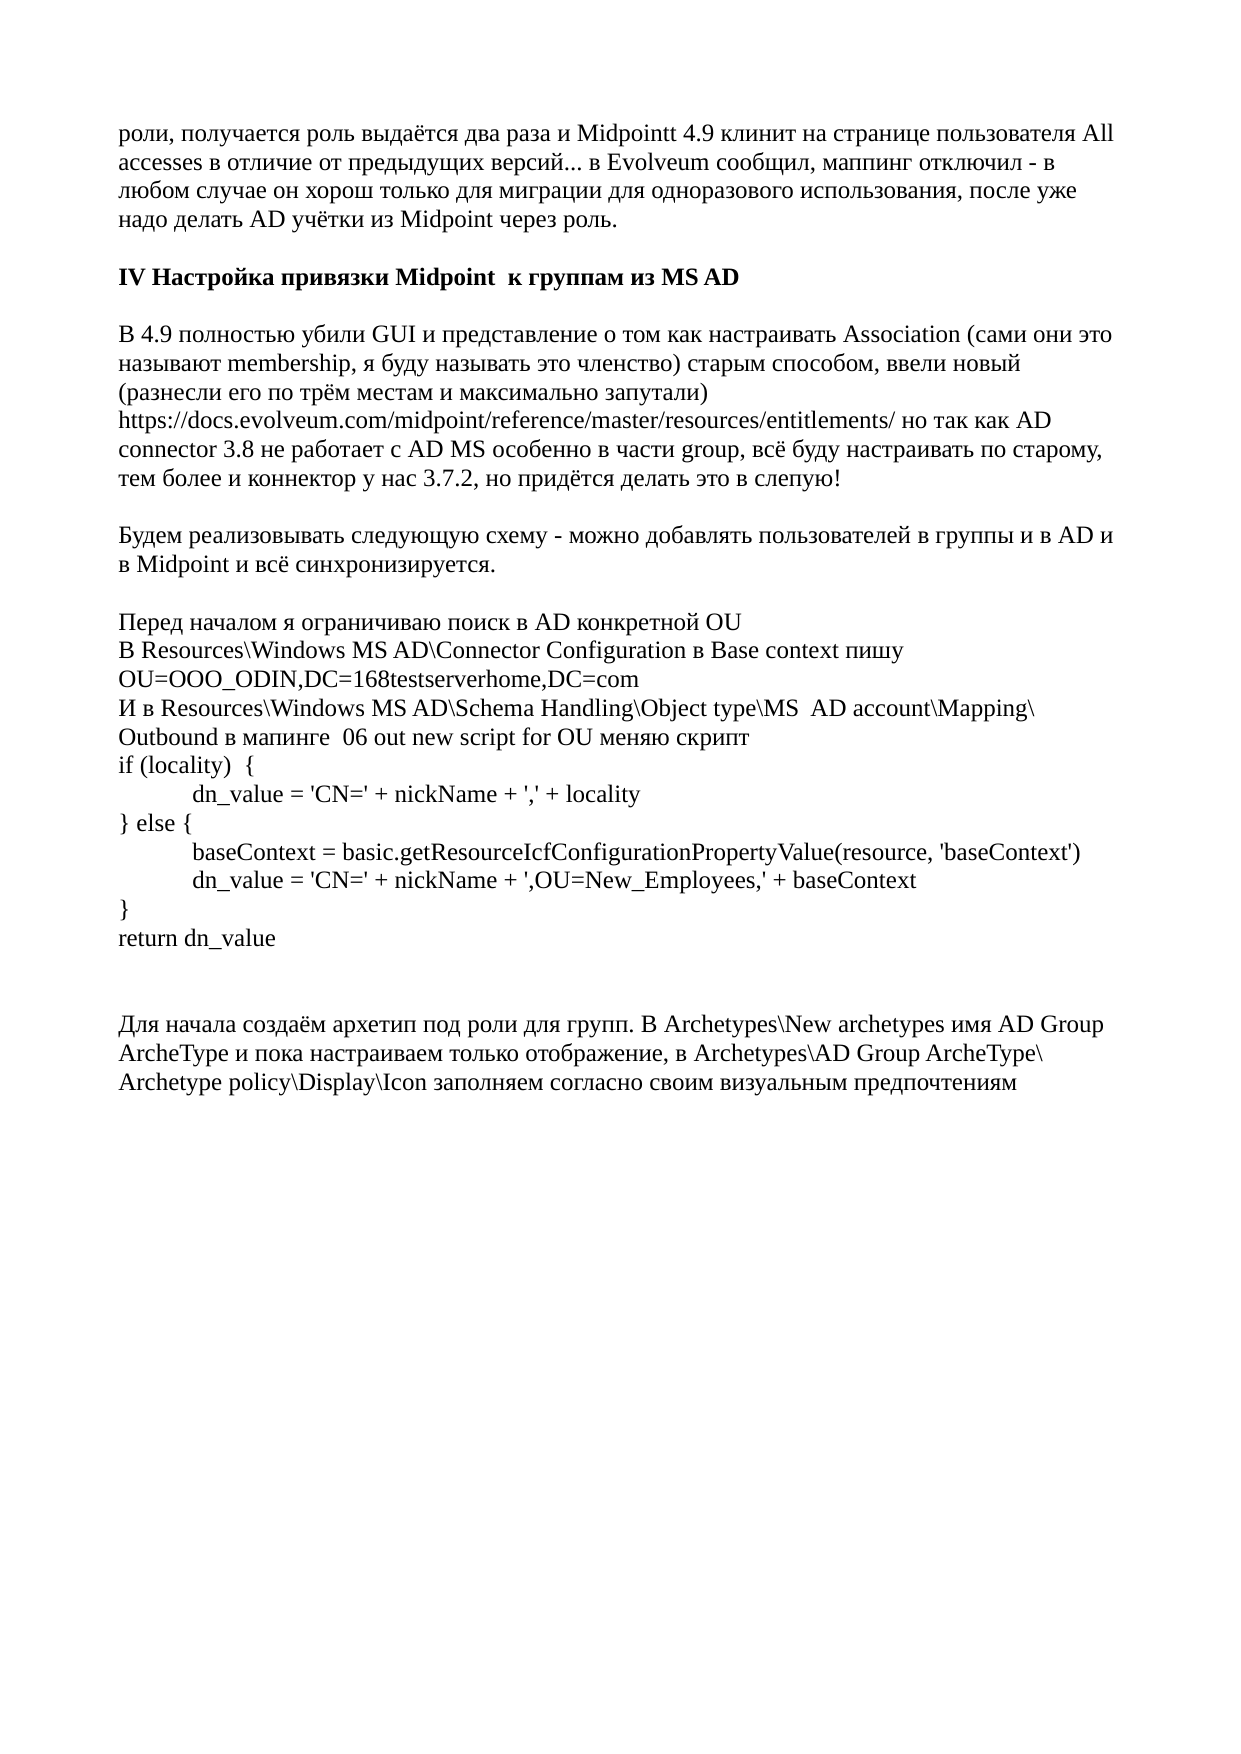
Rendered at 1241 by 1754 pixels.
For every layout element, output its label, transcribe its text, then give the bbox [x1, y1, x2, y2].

text return dn_value [118, 923, 1122, 952]
text baseContext = basic.getResourceIcfConfigurationPropertyValue(resource, 'baseContext') [118, 837, 1122, 866]
text IV Настройка привязки Midpoint к группам из MS AD [118, 262, 1122, 291]
text В Resources\Windows MS AD\Connector Configuration в Base context пишу [118, 636, 1122, 664]
text роли, получается роль выдаётся два раза и Midpointt 4.9 клинит на странице пользователя All accesses в отличие от предыдущих версий... в Evolveum сообщил, маппинг отключил - в любом случае он хорош только для миграции для одноразового использования, после уже надо делать AD учётки из Midpoint через роль. [118, 118, 1122, 233]
text Для начала создаём архетип под роли для групп. В Archetypes\New archetypes имя AD Group ArcheType и пока настраиваем только отображение, в Archetypes\AD Group ArcheType\Archetype policy\Display\Icon заполняем согласно своим визуальным предпочтениям [118, 1009, 1122, 1096]
text } [118, 894, 1122, 923]
text В 4.9 полностью убили GUI и представление о том как настраивать Association (сами они это называют membership, я буду называть это членство) старым способом, ввели новый (разнесли его по трём местам и максимально запутали) https://docs.evolveum.com/midpoint/reference/master/resources/entitlements/ но так как AD connector 3.8 не работает с AD MS особенно в части group, всё буду настраивать по старому, тем более и коннектор у нас 3.7.2, но придётся делать это в слепую! [118, 319, 1122, 492]
text Будем реализовывать следующую схему - можно добавлять пользователей в группы и в AD и в Midpoint и всё синхронизируется. [118, 521, 1122, 578]
text dn_value = 'CN=' + nickName + ',OU=New_Employees,' + baseContext [118, 866, 1122, 894]
text Перед началом я ограничиваю поиск в AD конкретной OU [118, 607, 1122, 636]
text И в Resources\Windows MS AD\Schema Handling\Object type\MS AD account\Mapping\Outbound в мапинге 06 out new script for OU меняю скрипт [118, 693, 1122, 751]
text OU=OOO_ODIN,DC=168testserverhome,DC=com [118, 664, 1122, 693]
text } else { [118, 808, 1122, 837]
text dn_value = 'CN=' + nickName + ',' + locality [118, 779, 1122, 808]
text if (locality) { [118, 751, 1122, 779]
